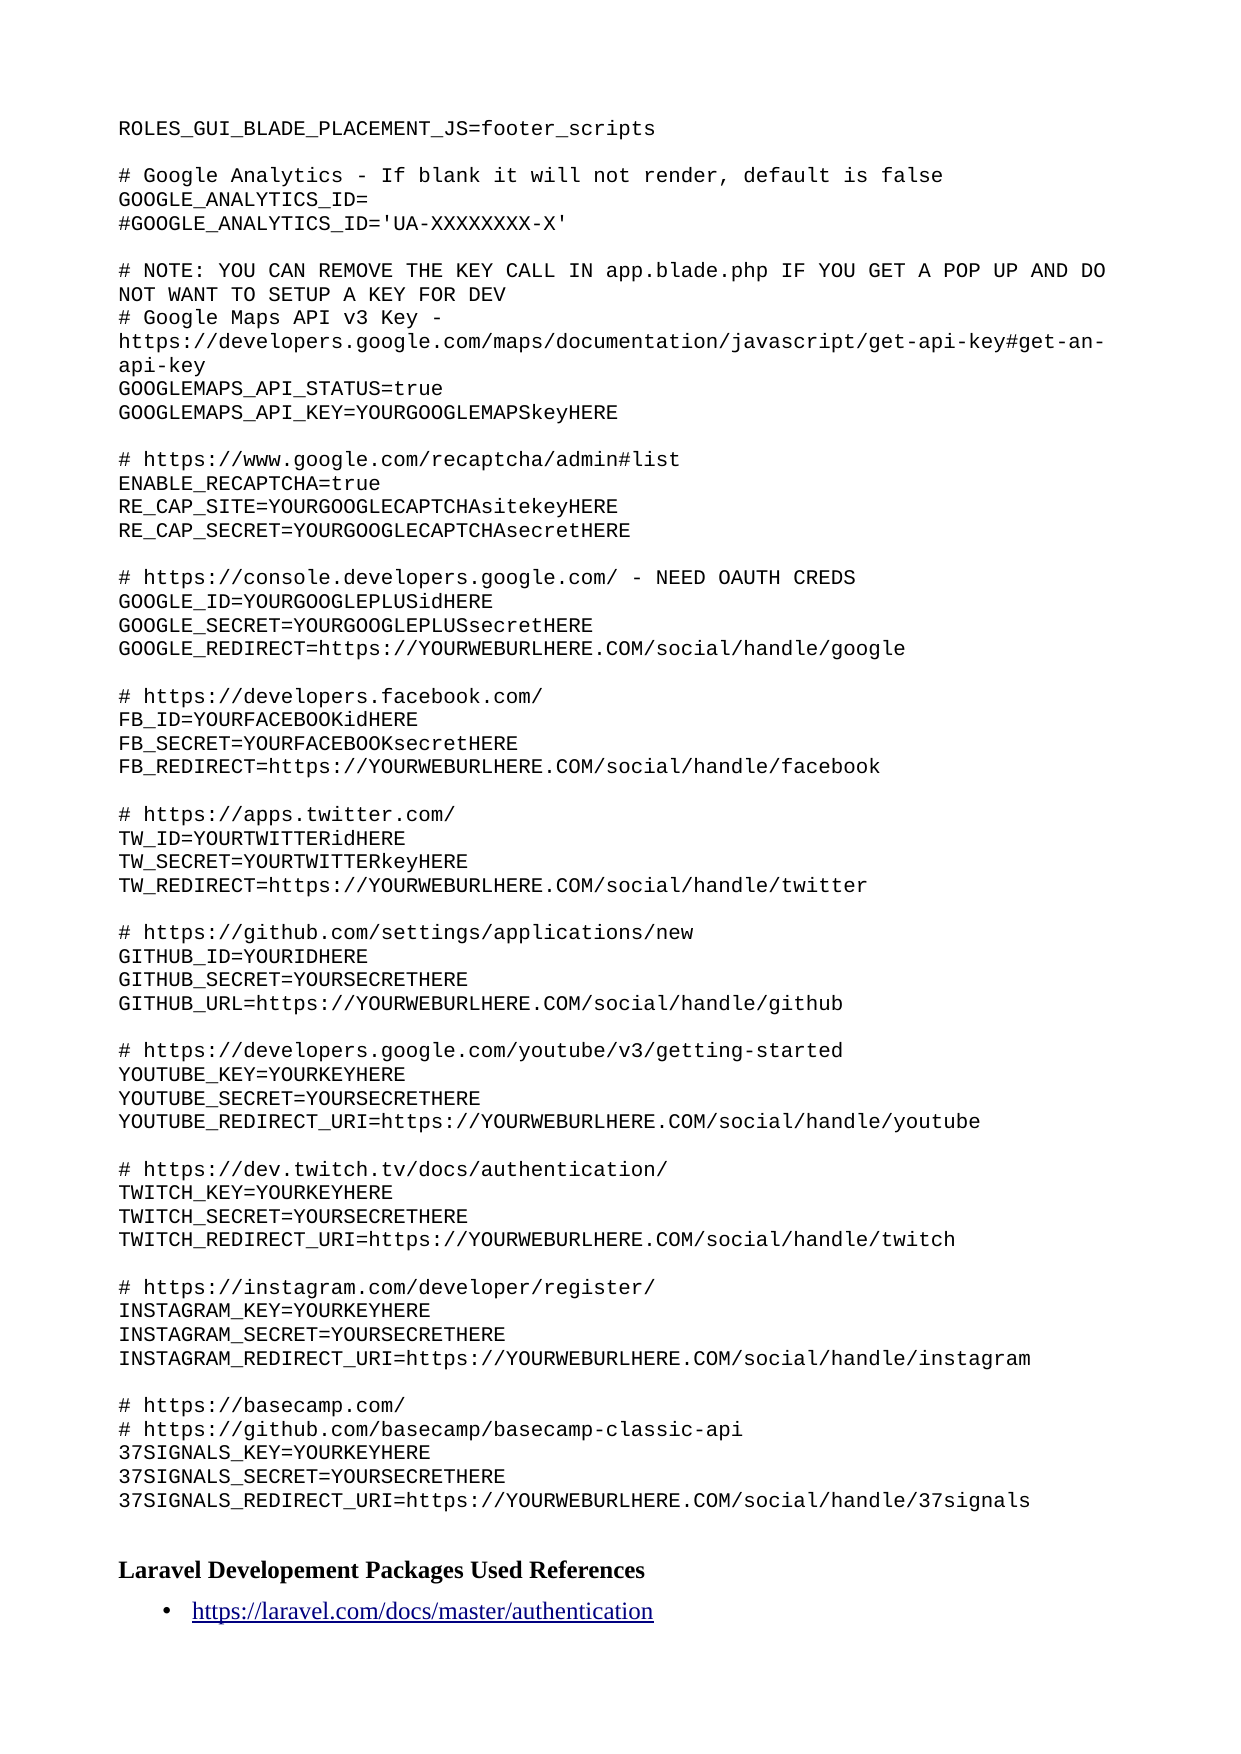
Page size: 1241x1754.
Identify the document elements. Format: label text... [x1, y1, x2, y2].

text RE_CAP_SITE=YOURGOOGLECAPTCHAsitekeyHERE [118, 496, 1122, 520]
text YOUTUBE_KEY=YOURKEYHERE [118, 1064, 1122, 1088]
text FB_ID=YOURFACEBOOKidHERE [118, 709, 1122, 733]
text #GOOGLE_ANALYTICS_ID='UA-XXXXXXXX-X' [118, 213, 1122, 236]
text # https://developers.facebook.com/ [118, 686, 1122, 709]
text FB_REDIRECT=https://YOURWEBURLHERE.COM/social/handle/facebook [118, 757, 1122, 780]
text RE_CAP_SECRET=YOURGOOGLECAPTCHAsecretHERE [118, 520, 1122, 544]
text TWITCH_SECRET=YOURSECRETHERE [118, 1206, 1122, 1229]
text GOOGLE_ANALYTICS_ID= [118, 189, 1122, 213]
text GITHUB_SECRET=YOURSECRETHERE [118, 969, 1122, 993]
text INSTAGRAM_SECRET=YOURSECRETHERE [118, 1324, 1122, 1348]
text # https://github.com/settings/applications/new [118, 922, 1122, 946]
text # https://dev.twitch.tv/docs/authentication/ [118, 1158, 1122, 1182]
text 37SIGNALS_SECRET=YOURSECRETHERE [118, 1466, 1122, 1489]
list https://laravel.com/docs/master/authentication [162, 1596, 1122, 1625]
text YOUTUBE_REDIRECT_URI=https://YOURWEBURLHERE.COM/social/handle/youtube [118, 1111, 1122, 1135]
text # https://instagram.com/developer/register/ [118, 1277, 1122, 1300]
text # https://basecamp.com/ [118, 1395, 1122, 1419]
text TWITCH_REDIRECT_URI=https://YOURWEBURLHERE.COM/social/handle/twitch [118, 1229, 1122, 1253]
text # https://www.google.com/recaptcha/admin#list [118, 449, 1122, 473]
text GOOGLE_REDIRECT=https://YOURWEBURLHERE.COM/social/handle/google [118, 638, 1122, 662]
text GITHUB_URL=https://YOURWEBURLHERE.COM/social/handle/github [118, 993, 1122, 1017]
text FB_SECRET=YOURFACEBOOKsecretHERE [118, 733, 1122, 757]
text TWITCH_KEY=YOURKEYHERE [118, 1182, 1122, 1206]
text # https://console.developers.google.com/ - NEED OAUTH CREDS [118, 567, 1122, 591]
text YOUTUBE_SECRET=YOURSECRETHERE [118, 1088, 1122, 1111]
text # https://developers.google.com/youtube/v3/getting-started [118, 1040, 1122, 1064]
text # Google Maps API v3 Key - https://developers.google.com/maps/documentation/javascript/get-api-key#get-an-api-key [118, 307, 1122, 378]
text # Google Analytics - If blank it will not render, default is false [118, 165, 1122, 189]
text # NOTE: YOU CAN REMOVE THE KEY CALL IN app.blade.php IF YOU GET A POP UP AND DO NOT WANT TO SETUP A KEY FOR DEV [118, 260, 1122, 307]
text 37SIGNALS_KEY=YOURKEYHERE [118, 1442, 1122, 1466]
text ENABLE_RECAPTCHA=true [118, 473, 1122, 496]
text GITHUB_ID=YOURIDHERE [118, 946, 1122, 969]
text GOOGLE_SECRET=YOURGOOGLEPLUSsecretHERE [118, 615, 1122, 638]
text # https://apps.twitter.com/ [118, 804, 1122, 827]
text ROLES_GUI_BLADE_PLACEMENT_JS=footer_scripts [118, 118, 1122, 142]
text 37SIGNALS_REDIRECT_URI=https://YOURWEBURLHERE.COM/social/handle/37signals [118, 1489, 1122, 1513]
text GOOGLE_ID=YOURGOOGLEPLUSidHERE [118, 591, 1122, 615]
text INSTAGRAM_KEY=YOURKEYHERE [118, 1300, 1122, 1324]
text TW_REDIRECT=https://YOURWEBURLHERE.COM/social/handle/twitter [118, 875, 1122, 898]
subtitle Laravel Developement Packages Used References [118, 1555, 1122, 1584]
text INSTAGRAM_REDIRECT_URI=https://YOURWEBURLHERE.COM/social/handle/instagram [118, 1348, 1122, 1371]
text TW_ID=YOURTWITTERidHERE [118, 827, 1122, 851]
text TW_SECRET=YOURTWITTERkeyHERE [118, 851, 1122, 875]
text GOOGLEMAPS_API_STATUS=true [118, 378, 1122, 402]
text GOOGLEMAPS_API_KEY=YOURGOOGLEMAPSkeyHERE [118, 402, 1122, 426]
text # https://github.com/basecamp/basecamp-classic-api [118, 1419, 1122, 1442]
